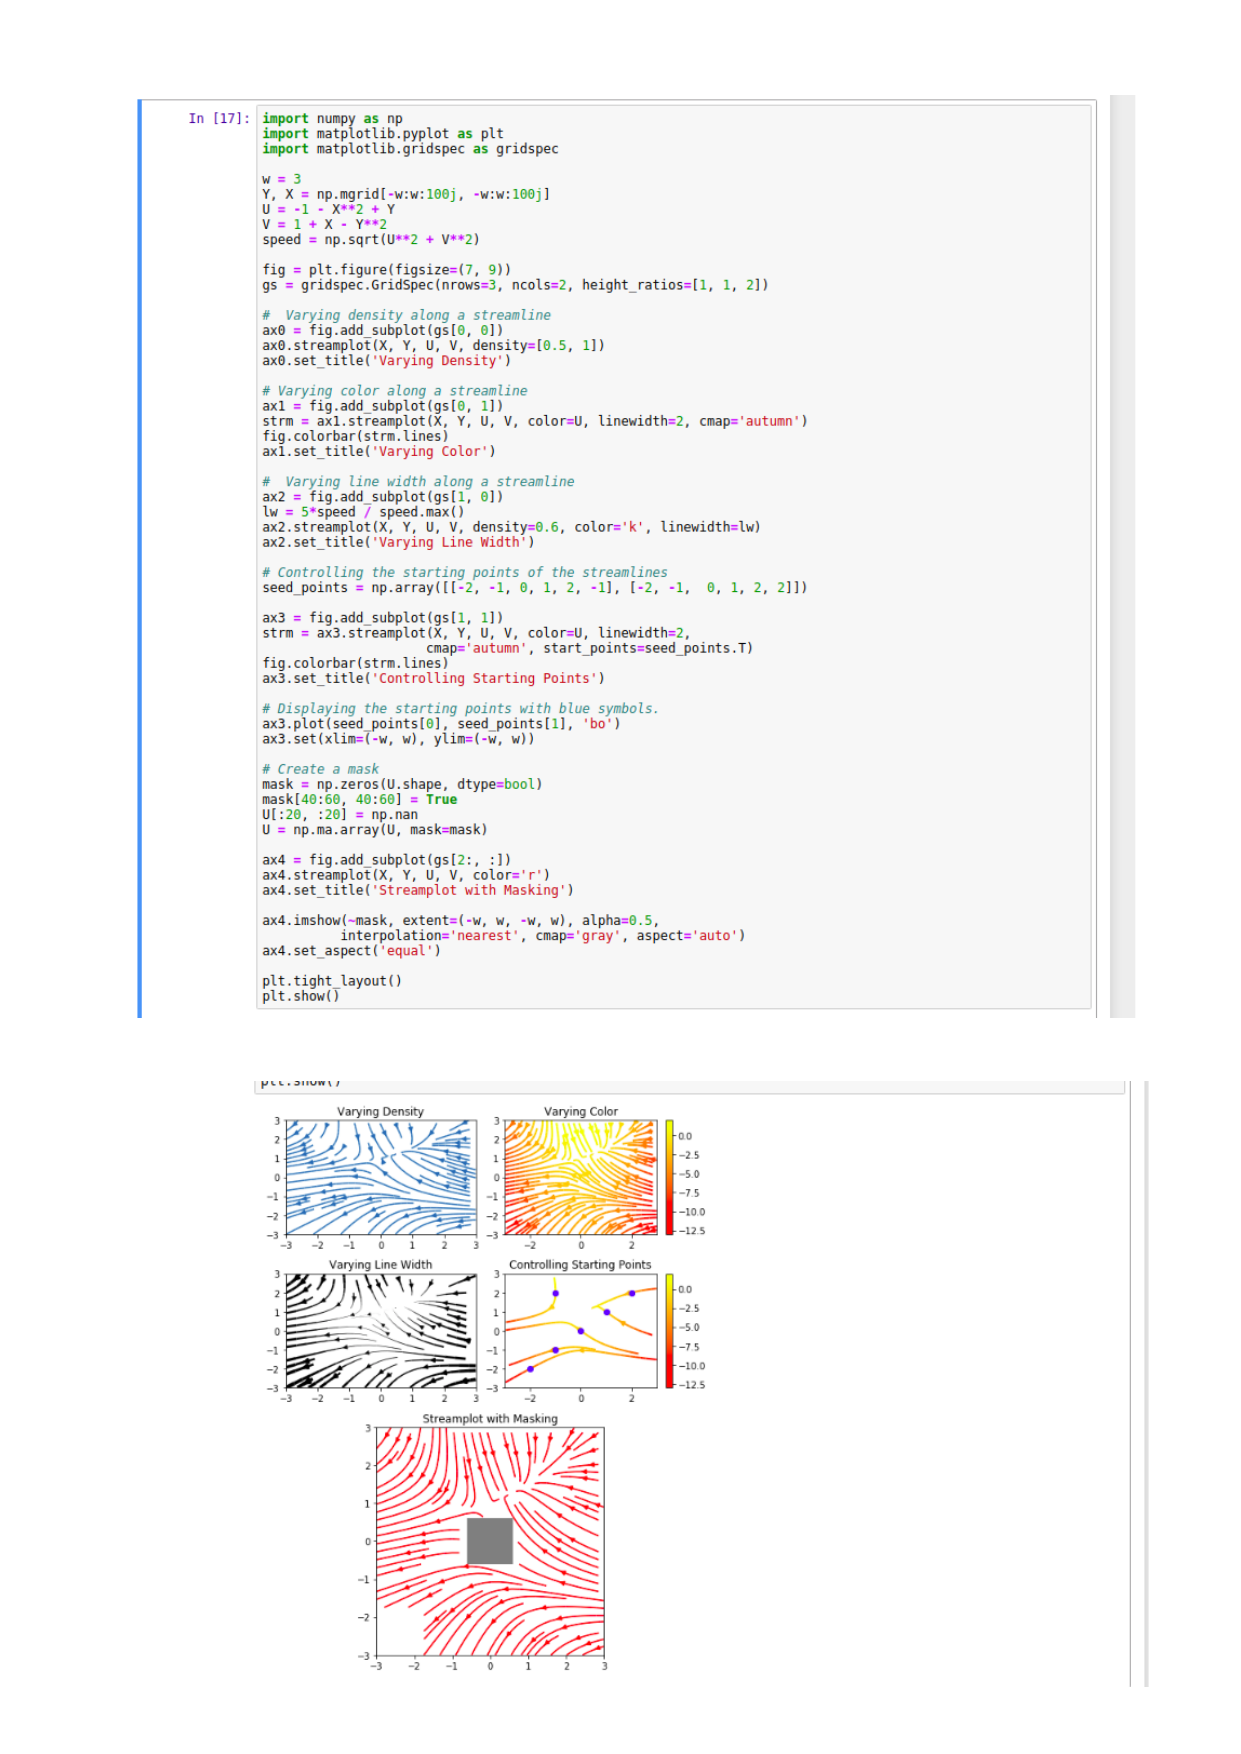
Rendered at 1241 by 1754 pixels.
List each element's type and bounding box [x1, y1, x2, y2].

picture [144, 1081, 1149, 1687]
picture [131, 95, 1136, 1018]
